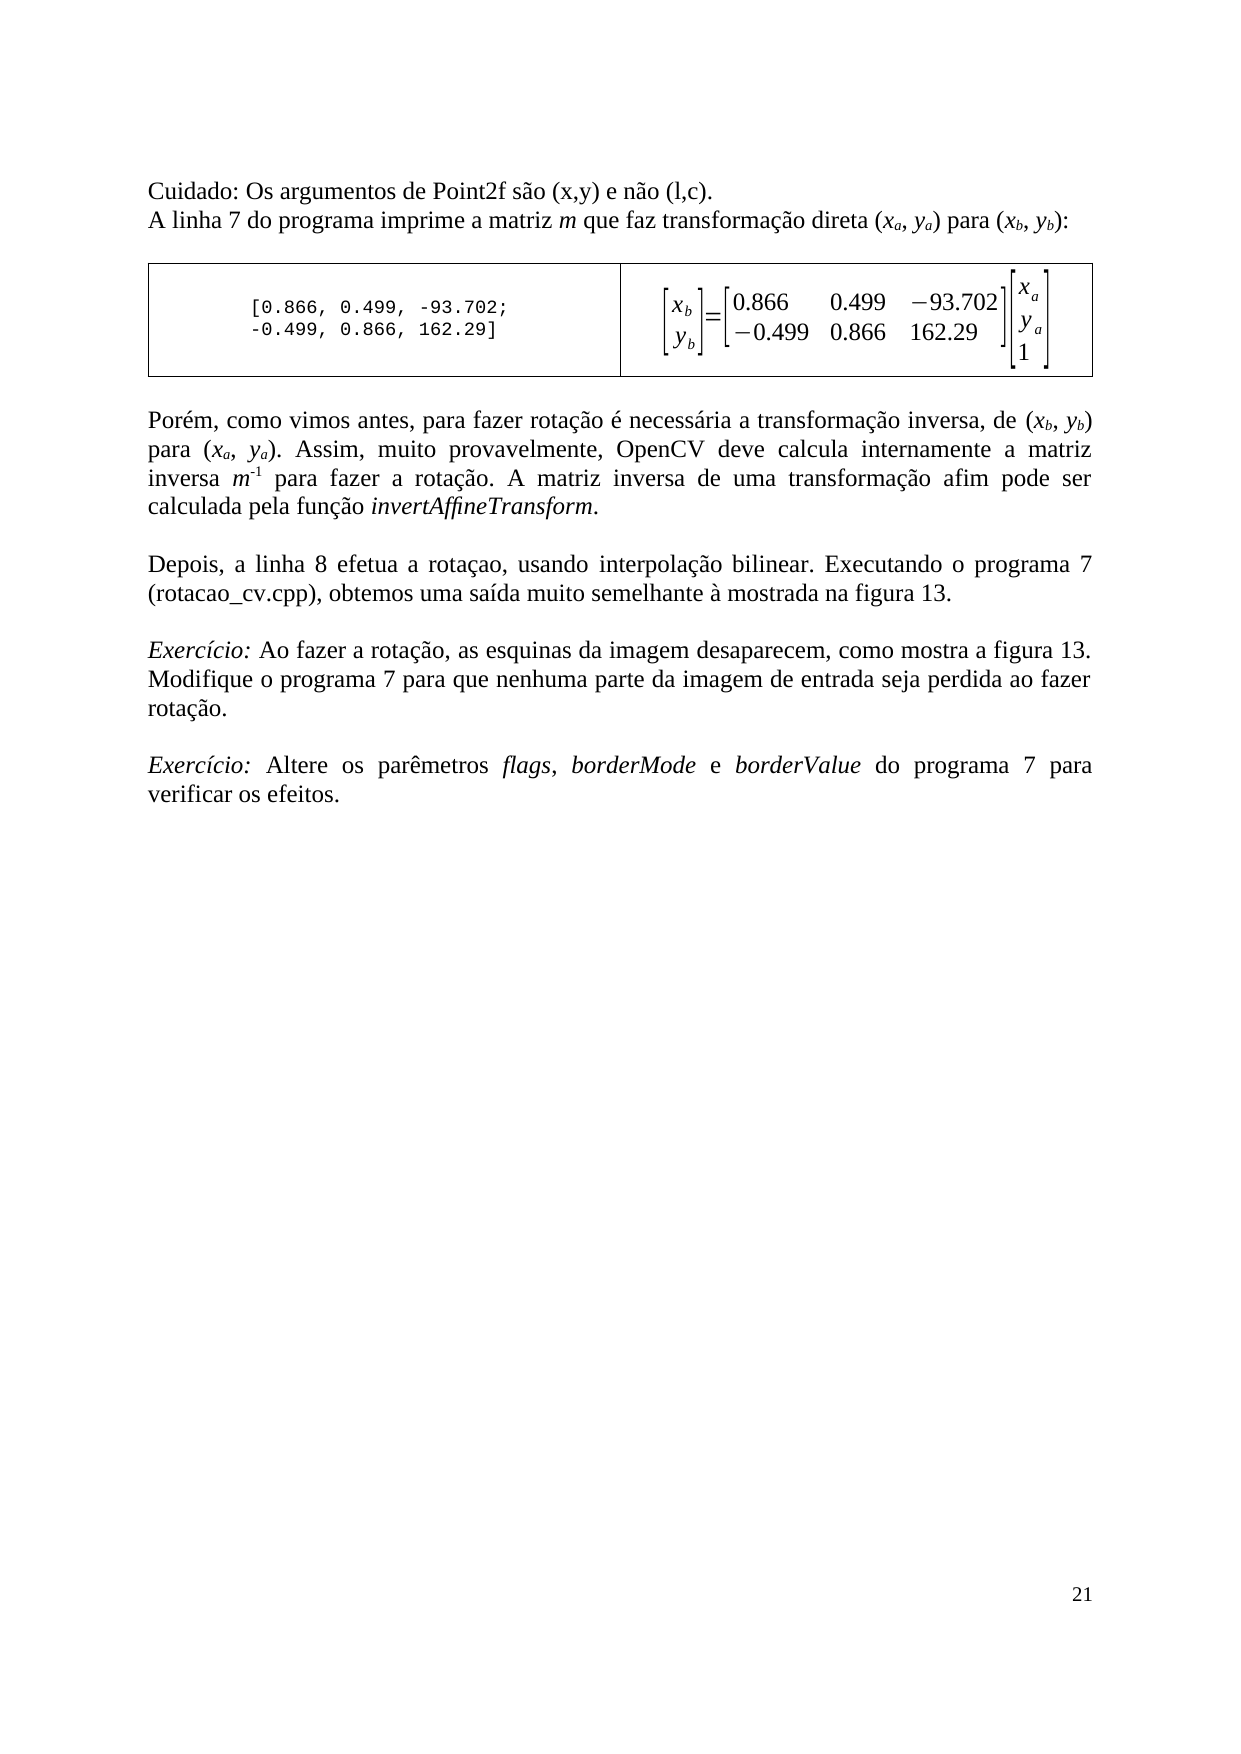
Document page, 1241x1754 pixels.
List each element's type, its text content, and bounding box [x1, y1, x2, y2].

text Depois, a linha 8 efetua a rotaçao, usando interpolação bilinear. Executando o programa 7 (rotacao_cv.cpp), obtemos uma saída muito semelhante à mostrada na figura 13. [148, 549, 1092, 606]
text Cuidado: Os argumentos de Point2f são (x,y) e não (l,c). [148, 176, 1092, 205]
text Exercício: Altere os parêmetros flags, borderMode e borderValue do programa 7 para verificar os efeitos. [148, 750, 1092, 808]
text A linha 7 do programa imprime a matriz m que faz transformação direta (xa, ya) para (xb, yb): [148, 205, 1092, 234]
text Exercício: Ao fazer a rotação, as esquinas da imagem desaparecem, como mostra a figura 13. Modifique o programa 7 para que nenhuma parte da imagem de entrada seja perdida ao fazer rotação. [148, 635, 1092, 721]
text Porém, como vimos antes, para fazer rotação é necessária a transformação inversa, de (xb, yb) para (xa, ya). Assim, muito provavelmente, OpenCV deve calcula internamente a matriz inversa m-1 para fazer a rotação. A matriz inversa de uma transformação afim pode ser calculada pela função invertAfﬁneTransform. [148, 405, 1092, 520]
table_header [621, 264, 1092, 376]
table_header [0.866, 0.499, -93.702; -0.499, 0.866, 162.29] [149, 264, 620, 376]
